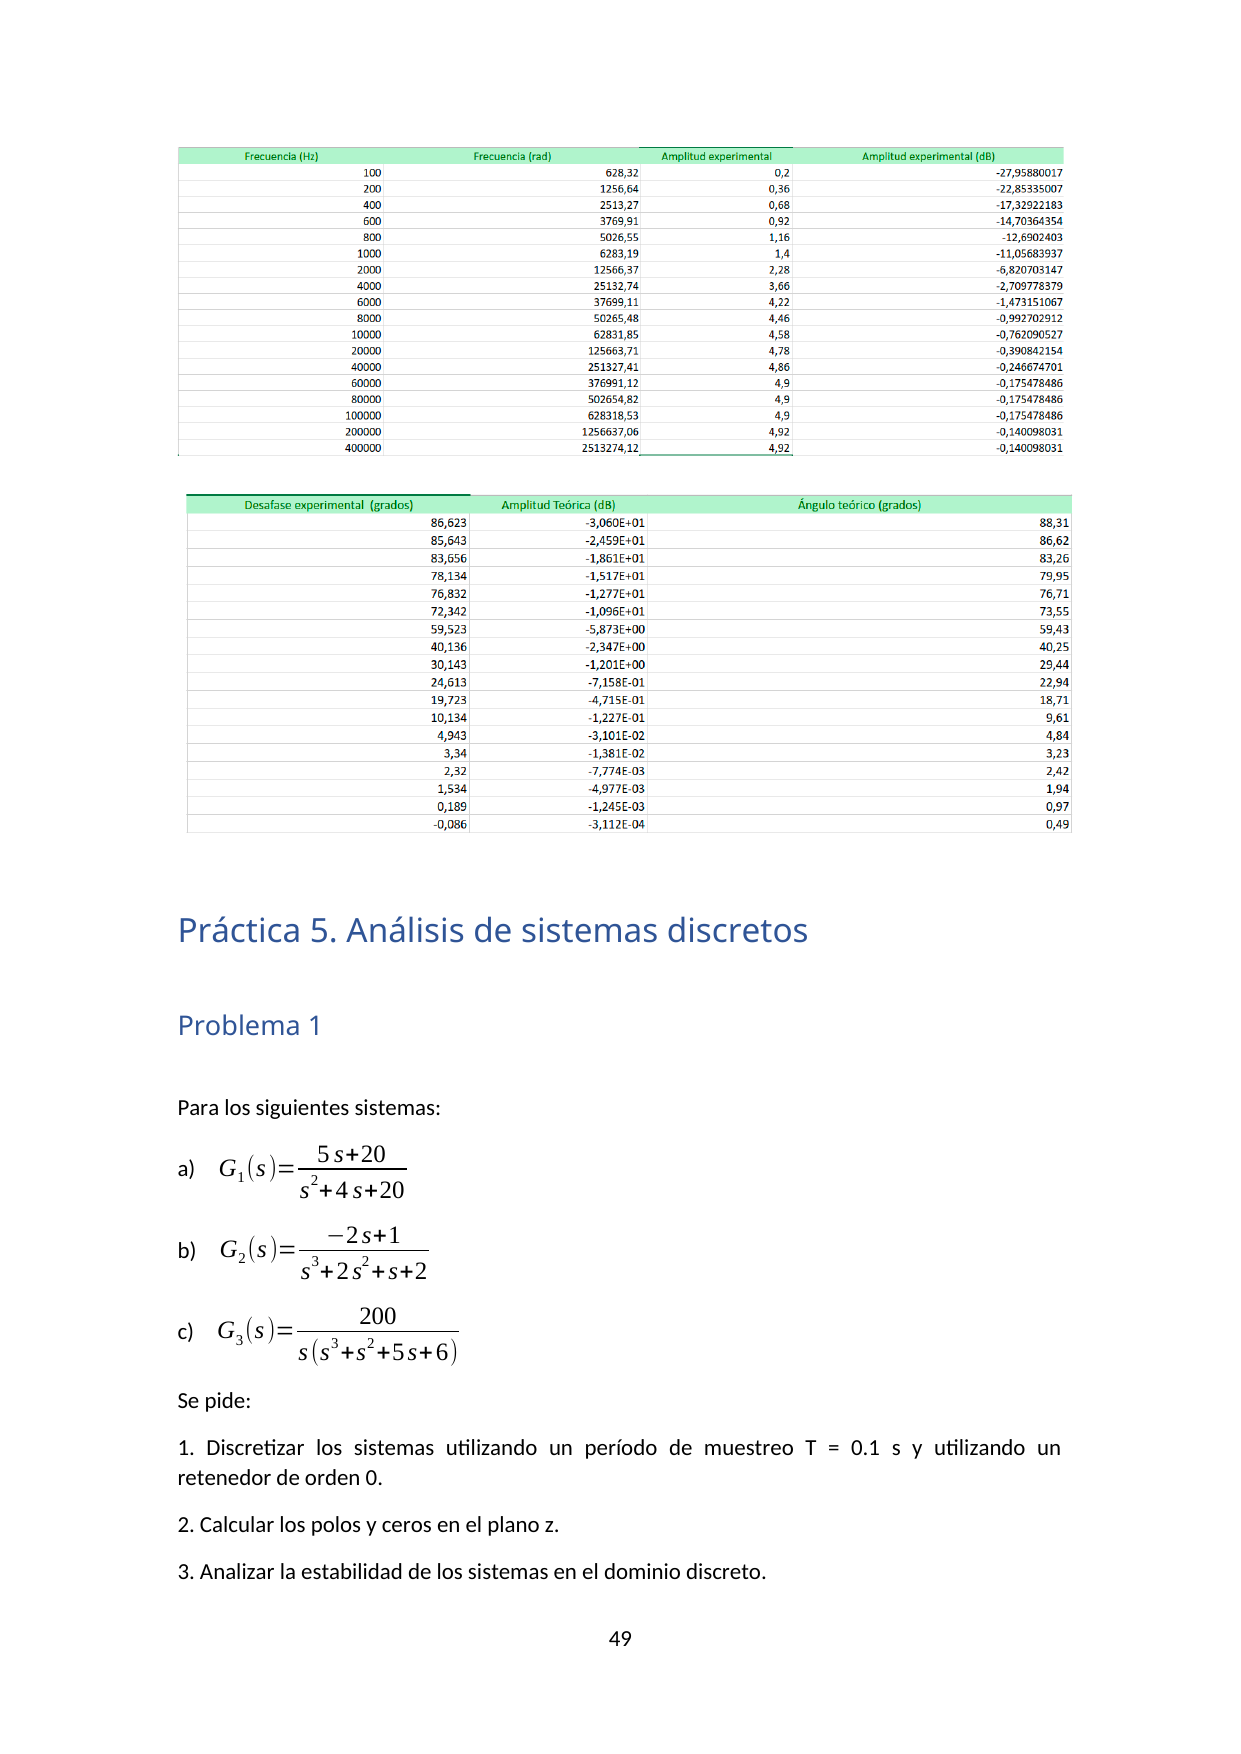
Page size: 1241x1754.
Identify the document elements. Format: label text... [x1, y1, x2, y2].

text a) [177, 1140, 1063, 1203]
text c) [177, 1303, 1063, 1367]
text Para los siguientes sistemas: [177, 1093, 1063, 1121]
text b) [177, 1222, 1063, 1284]
picture [186, 494, 1073, 833]
text 2. Calcular los polos y ceros en el plano z. [177, 1510, 1063, 1538]
text 3. Analizar la estabilidad de los sistemas en el dominio discreto. [177, 1557, 1063, 1585]
subtitle Problema 1 [177, 1007, 1063, 1043]
text 1. Discretizar los sistemas utilizando un período de muestreo T = 0.1 s y utilizando un retenedor de orden 0. [177, 1433, 1063, 1491]
subtitle Práctica 5. Análisis de sistemas discretos [177, 907, 1063, 952]
picture [177, 147, 1064, 456]
text Se pide: [177, 1386, 1063, 1414]
